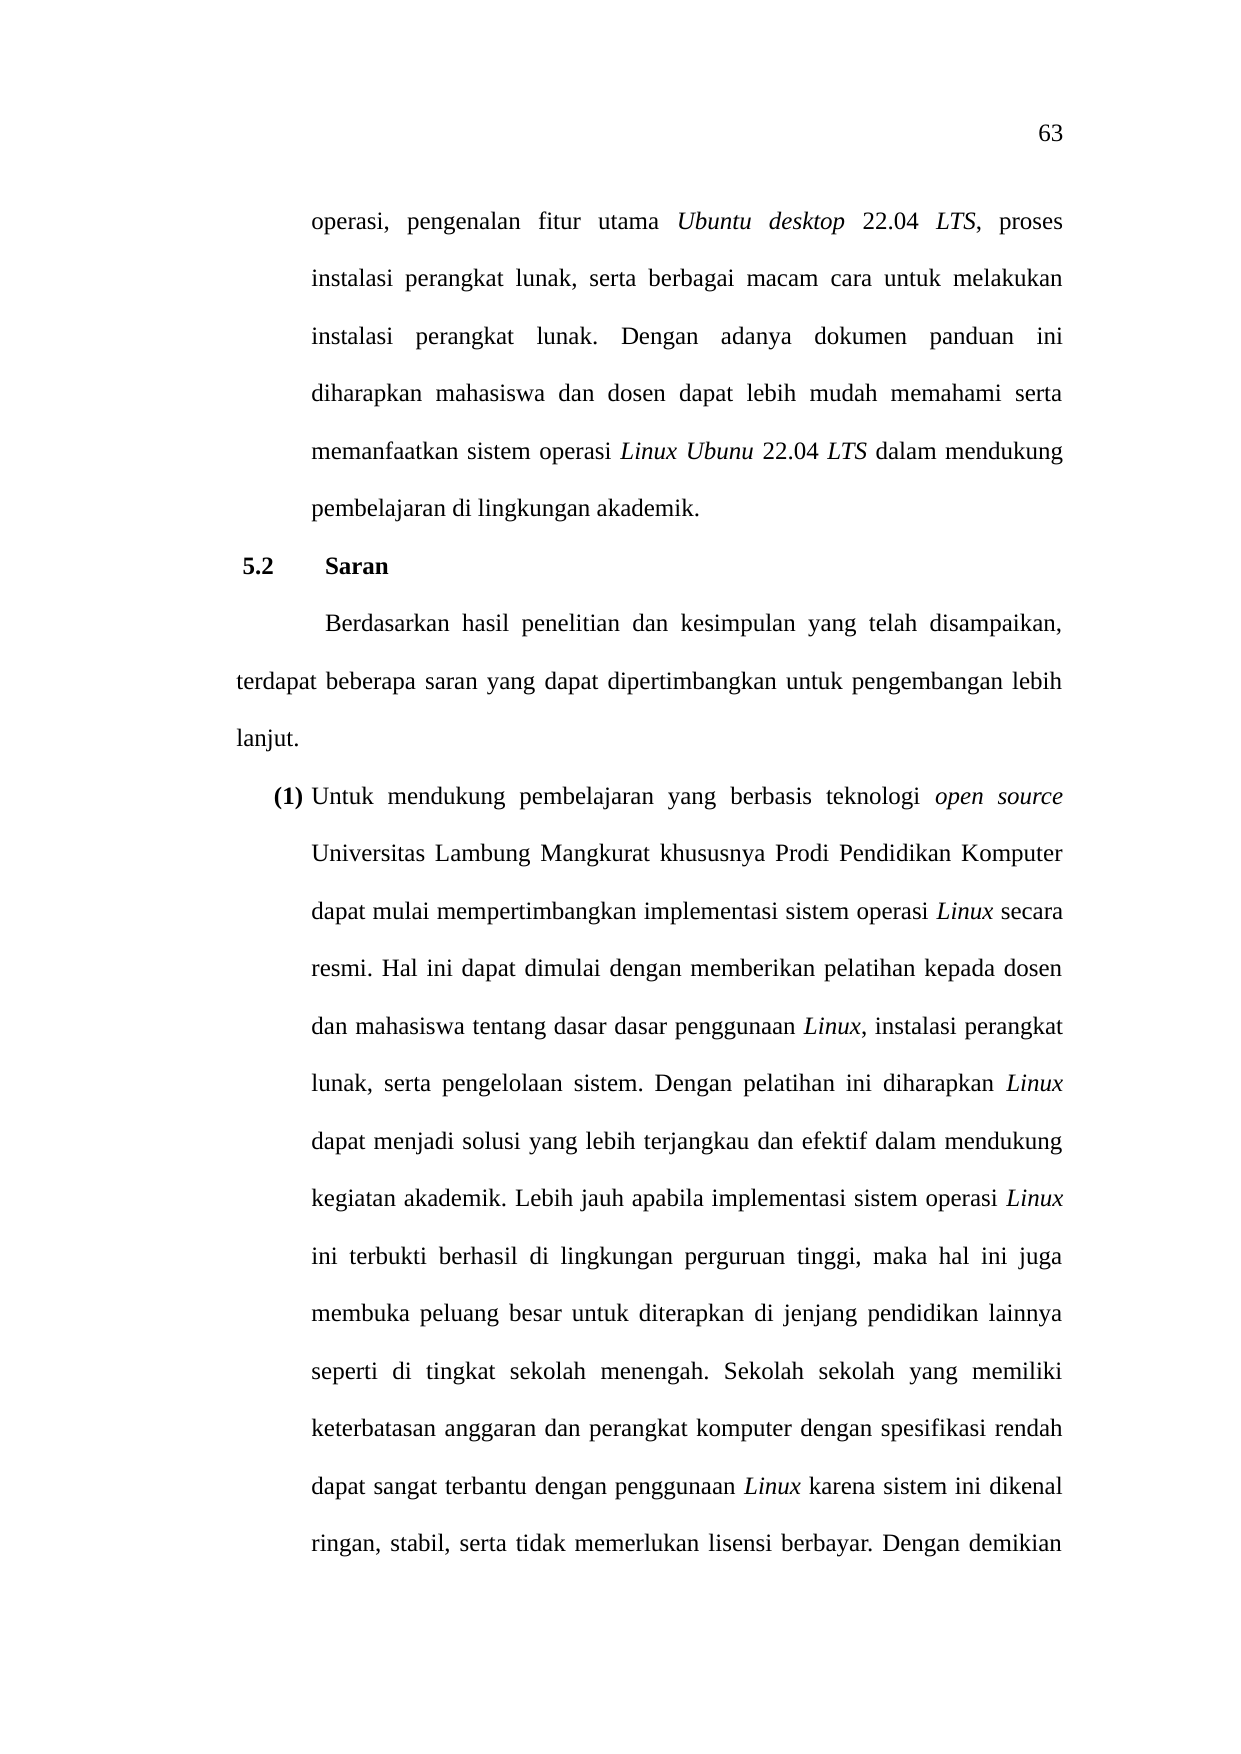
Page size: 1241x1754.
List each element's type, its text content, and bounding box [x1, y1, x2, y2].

list Untuk mendukung pembelajaran yang berbasis teknologi open source Universitas Lambung Mangkurat khususnya Prodi Pendidikan Komputer dapat mulai mempertimbangkan implementasi sistem operasi Linux secara resmi. Hal ini dapat dimulai dengan memberikan pelatihan kepada dosen dan mahasiswa tentang dasar dasar penggunaan Linux, instalasi perangkat lunak, serta pengelolaan sistem. Dengan pelatihan ini diharapkan Linux dapat menjadi solusi yang lebih terjangkau dan efektif dalam mendukung kegiatan akademik. Lebih jauh apabila implementasi sistem operasi Linux ini terbukti berhasil di lingkungan perguruan tinggi, maka hal ini juga membuka peluang besar untuk diterapkan di jenjang pendidikan lainnya seperti di tingkat sekolah menengah. Sekolah sekolah yang memiliki keterbatasan anggaran dan perangkat komputer dengan spesifikasi rendah dapat sangat terbantu dengan penggunaan Linux karena sistem ini dikenal ringan, stabil, serta tidak memerlukan lisensi berbayar. Dengan demikian [274, 781, 1063, 1557]
list operasi, pengenalan fitur utama Ubuntu desktop 22.04 LTS, proses instalasi perangkat lunak, serta berbagai macam cara untuk melakukan instalasi perangkat lunak. Dengan adanya dokumen panduan ini diharapkan mahasiswa dan dosen dapat lebih mudah memahami serta memanfaatkan sistem operasi Linux Ubunu 22.04 LTS dalam mendukung pembelajaran di lingkungan akademik. [274, 206, 1063, 522]
text Berdasarkan hasil penelitian dan kesimpulan yang telah disampaikan, terdapat beberapa saran yang dapat dipertimbangkan untuk pengembangan lebih lanjut. [236, 608, 1063, 752]
subtitle Saran [236, 551, 1063, 580]
